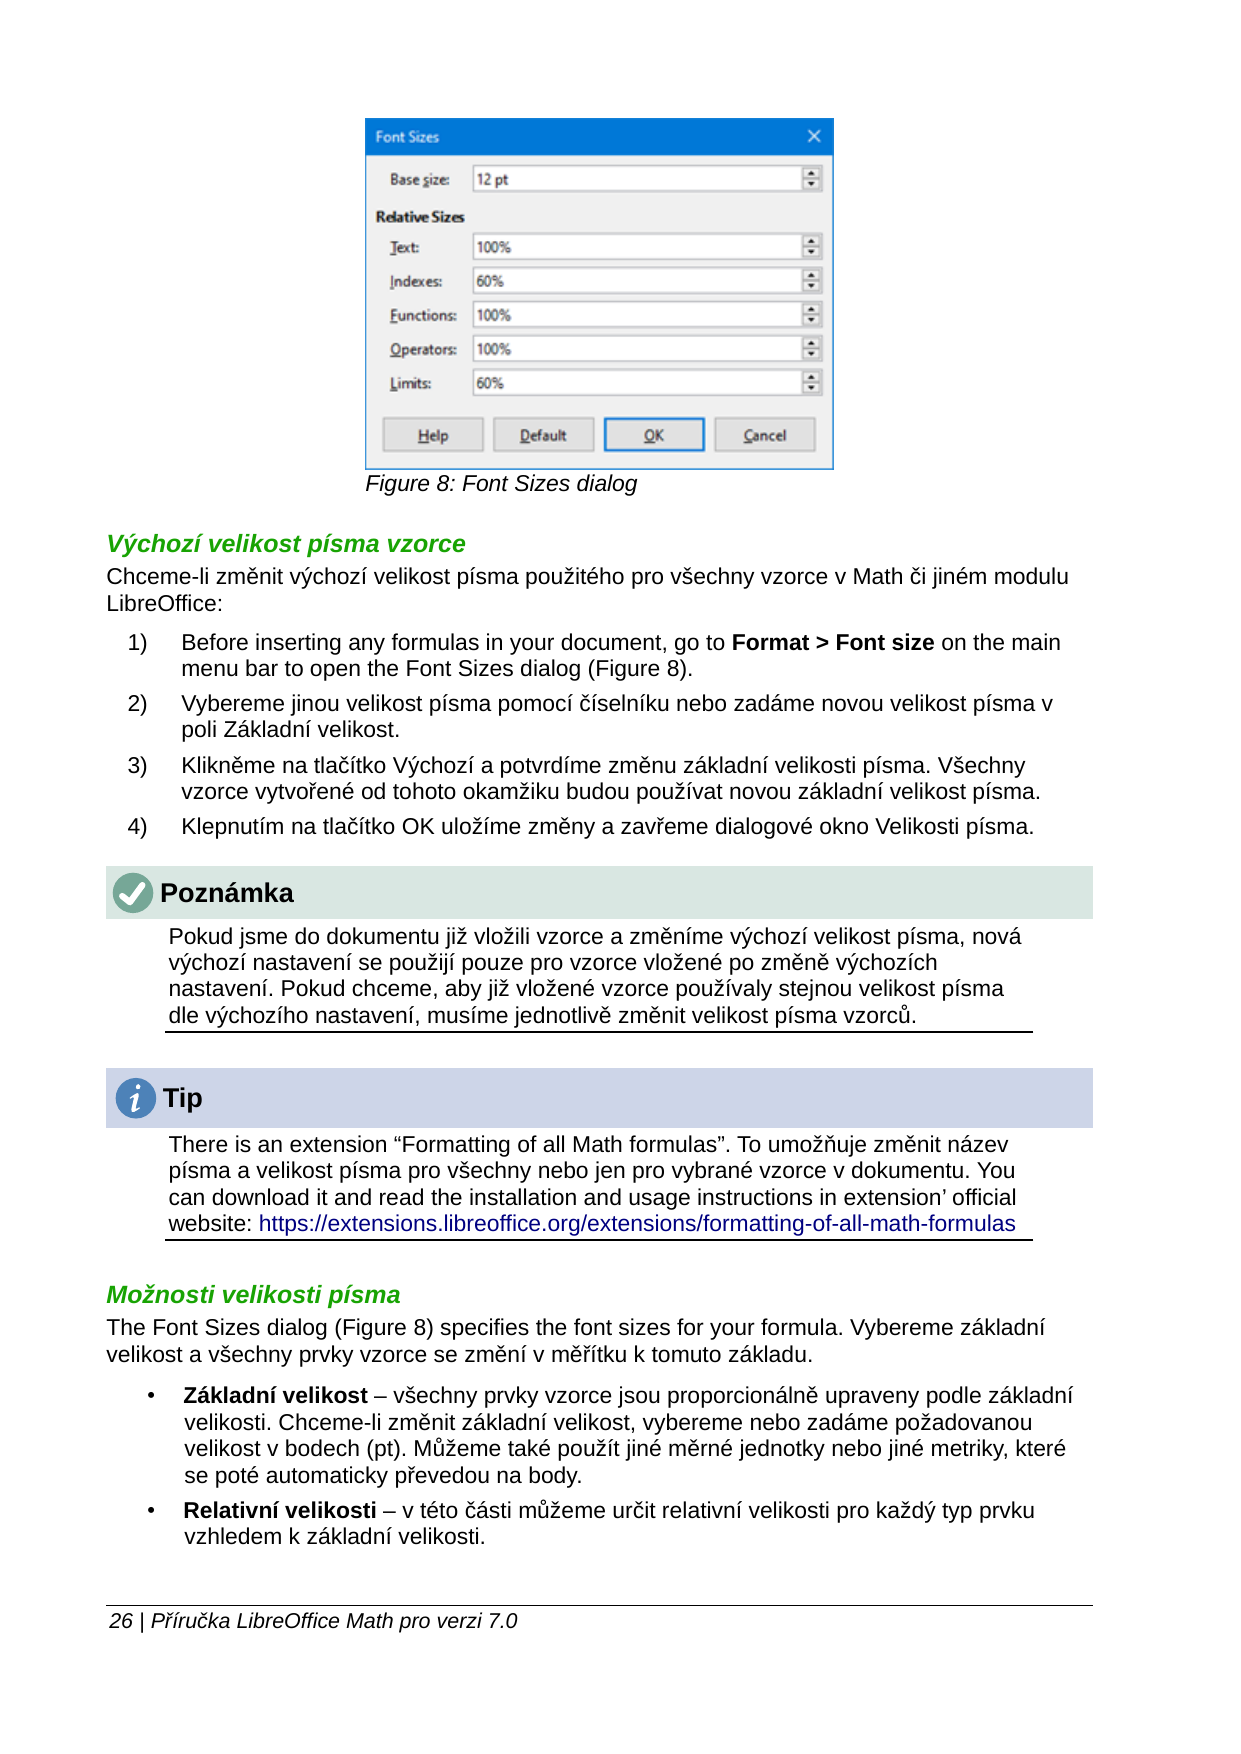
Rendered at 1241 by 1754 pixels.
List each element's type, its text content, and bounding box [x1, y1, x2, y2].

subtitle Výchozí velikost písma vzorce [106, 529, 1093, 557]
text The Font Sizes dialog (Figure 8) specifies the font sizes for your formula. Vybereme základní velikost a všechny prvky vzorce se změní v měřítku k tomuto základu. [106, 1314, 1093, 1367]
list Relativní velikosti – v této části můžeme určit relativní velikosti pro každý typ prvku vzhledem k základní velikosti. [144, 1494, 1093, 1552]
list Základní velikost – všechny prvky vzorce jsou proporcionálně upraveny podle základní velikosti. Chceme-li změnit základní velikost, vybereme nebo zadáme požadovanou velikost v bodech (pt). Můžeme také použít jiné měrné jednotky nebo jiné metriky, které se poté automaticky převedou na body. [144, 1379, 1093, 1488]
text Figure 8: Font Sizes dialog [365, 470, 834, 496]
text There is an extension “Formatting of all Math formulas”. To umožňuje změnit název písma a velikost písma pro všechny nebo jen pro vybrané vzorce v dokumentu. You can download it and read the installation and usage instructions in extension’ official website: https://extensions.libreoffice.org/extensions/formatting-of-all-math-formulas [165, 1128, 1033, 1239]
list Before inserting any formulas in your document, go to Format > Font size on the main menu bar to open the Font Sizes dialog (Figure 8). [148, 628, 1093, 681]
list Vybereme jinou velikost písma pomocí číselníku nebo zadáme novou velikost písma v poli Základní velikost. [148, 690, 1093, 743]
text Chceme-li změnit výchozí velikost písma použitého pro všechny vzorce v Math či jiném modulu LibreOffice: [106, 563, 1093, 616]
list Klikněme na tlačítko Výchozí a potvrdíme změnu základní velikosti písma. Všechny vzorce vytvořené od tohoto okamžiku budou používat novou základní velikost písma. [148, 752, 1093, 804]
picture [365, 118, 834, 470]
list Klepnutím na tlačítko OK uložíme změny a zavřeme dialogové okno Velikosti písma. [148, 813, 1093, 839]
subtitle Poznámka [106, 866, 1093, 919]
subtitle Možnosti velikosti písma [106, 1280, 1093, 1308]
subtitle Tip [106, 1068, 1093, 1128]
text Pokud jsme do dokumentu již vložili vzorce a změníme výchozí velikost písma, nová výchozí nastavení se použijí pouze pro vzorce vložené po změně výchozích nastavení. Pokud chceme, aby již vložené vzorce používaly stejnou velikost písma dle výchozího nastavení, musíme jednotlivě změnit velikost písma vzorců. [165, 919, 1033, 1031]
